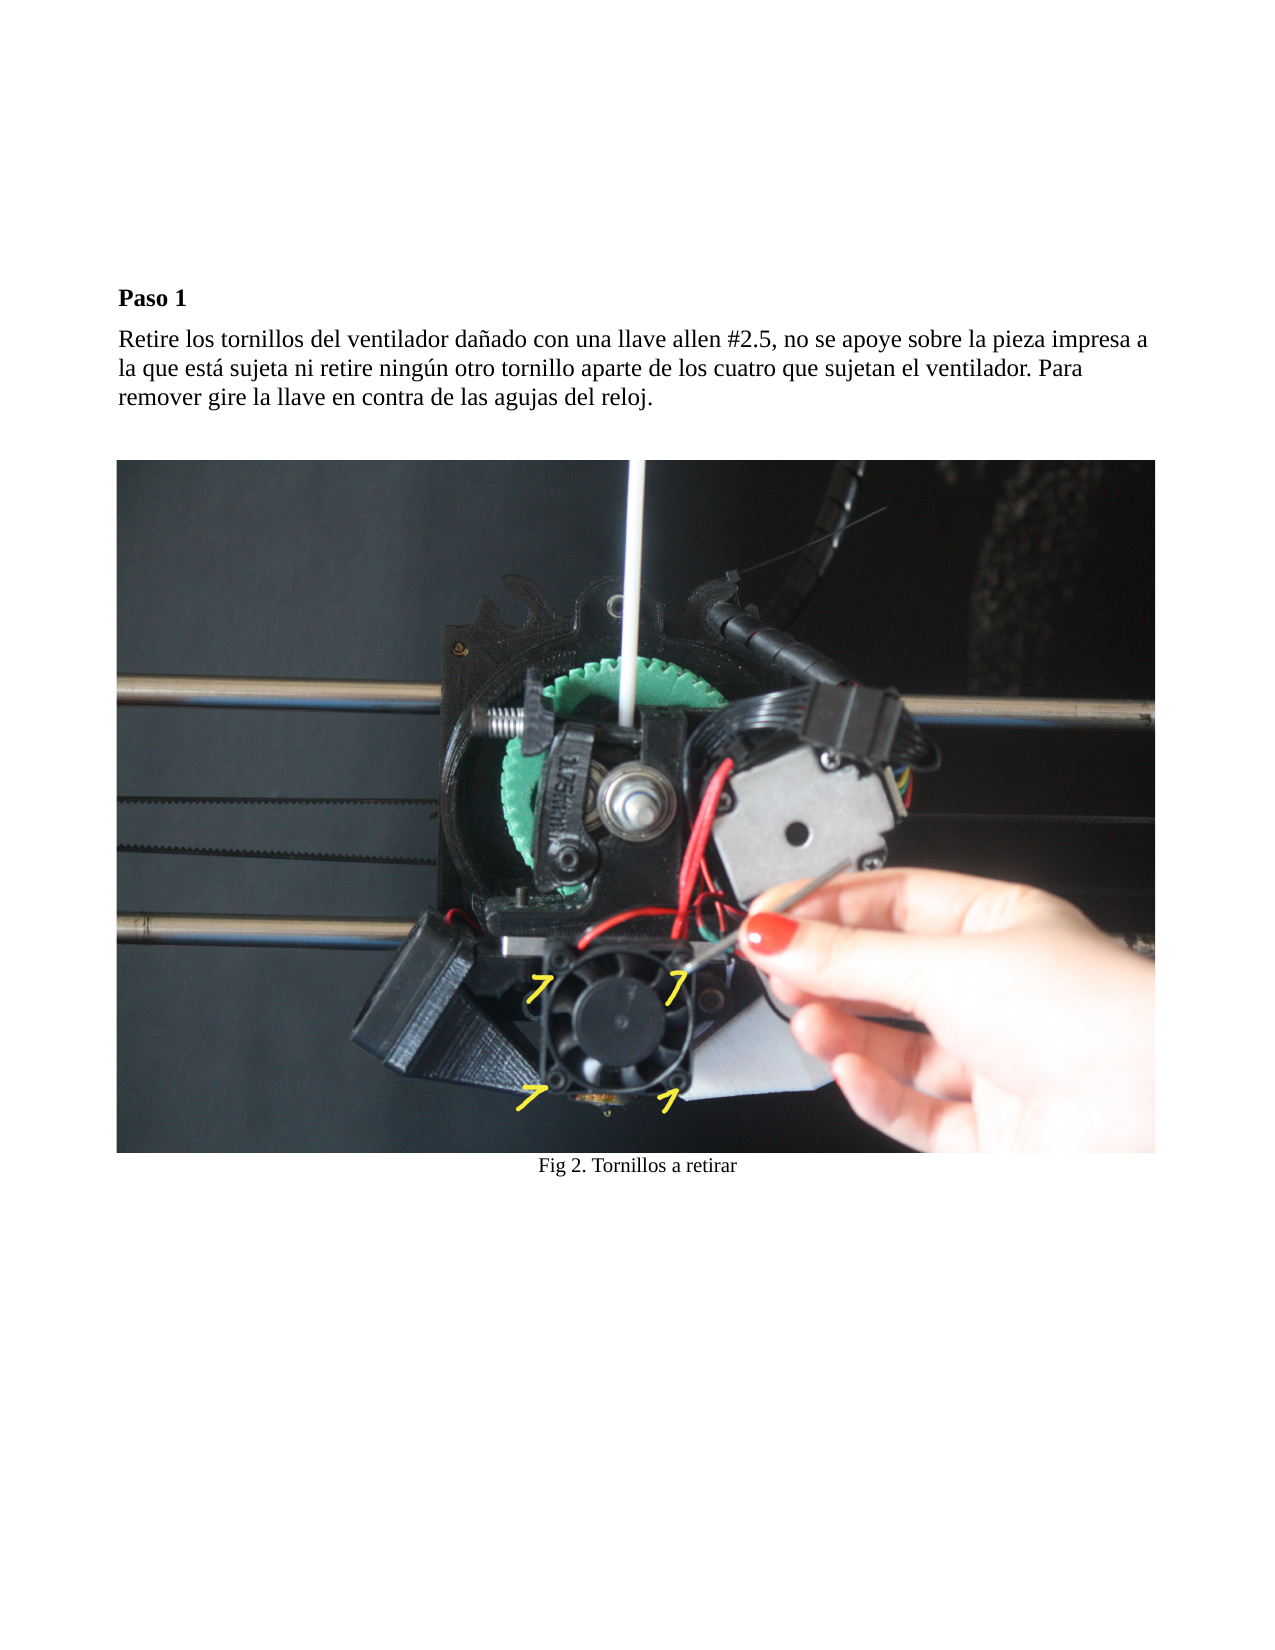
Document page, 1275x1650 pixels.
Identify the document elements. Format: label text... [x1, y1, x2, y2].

text Retire los tornillos del ventilador dañado con una llave allen #2.5, no se apoye sobre la pieza impresa a la que está sujeta ni retire ningún otro tornillo aparte de los cuatro que sujetan el ventilador. Para remover gire la llave en contra de las agujas del reloj. [118, 324, 1157, 411]
text Paso 1 [118, 283, 1157, 312]
picture [116, 460, 1156, 1153]
text Fig 2. Tornillos a retirar [118, 464, 1157, 1177]
